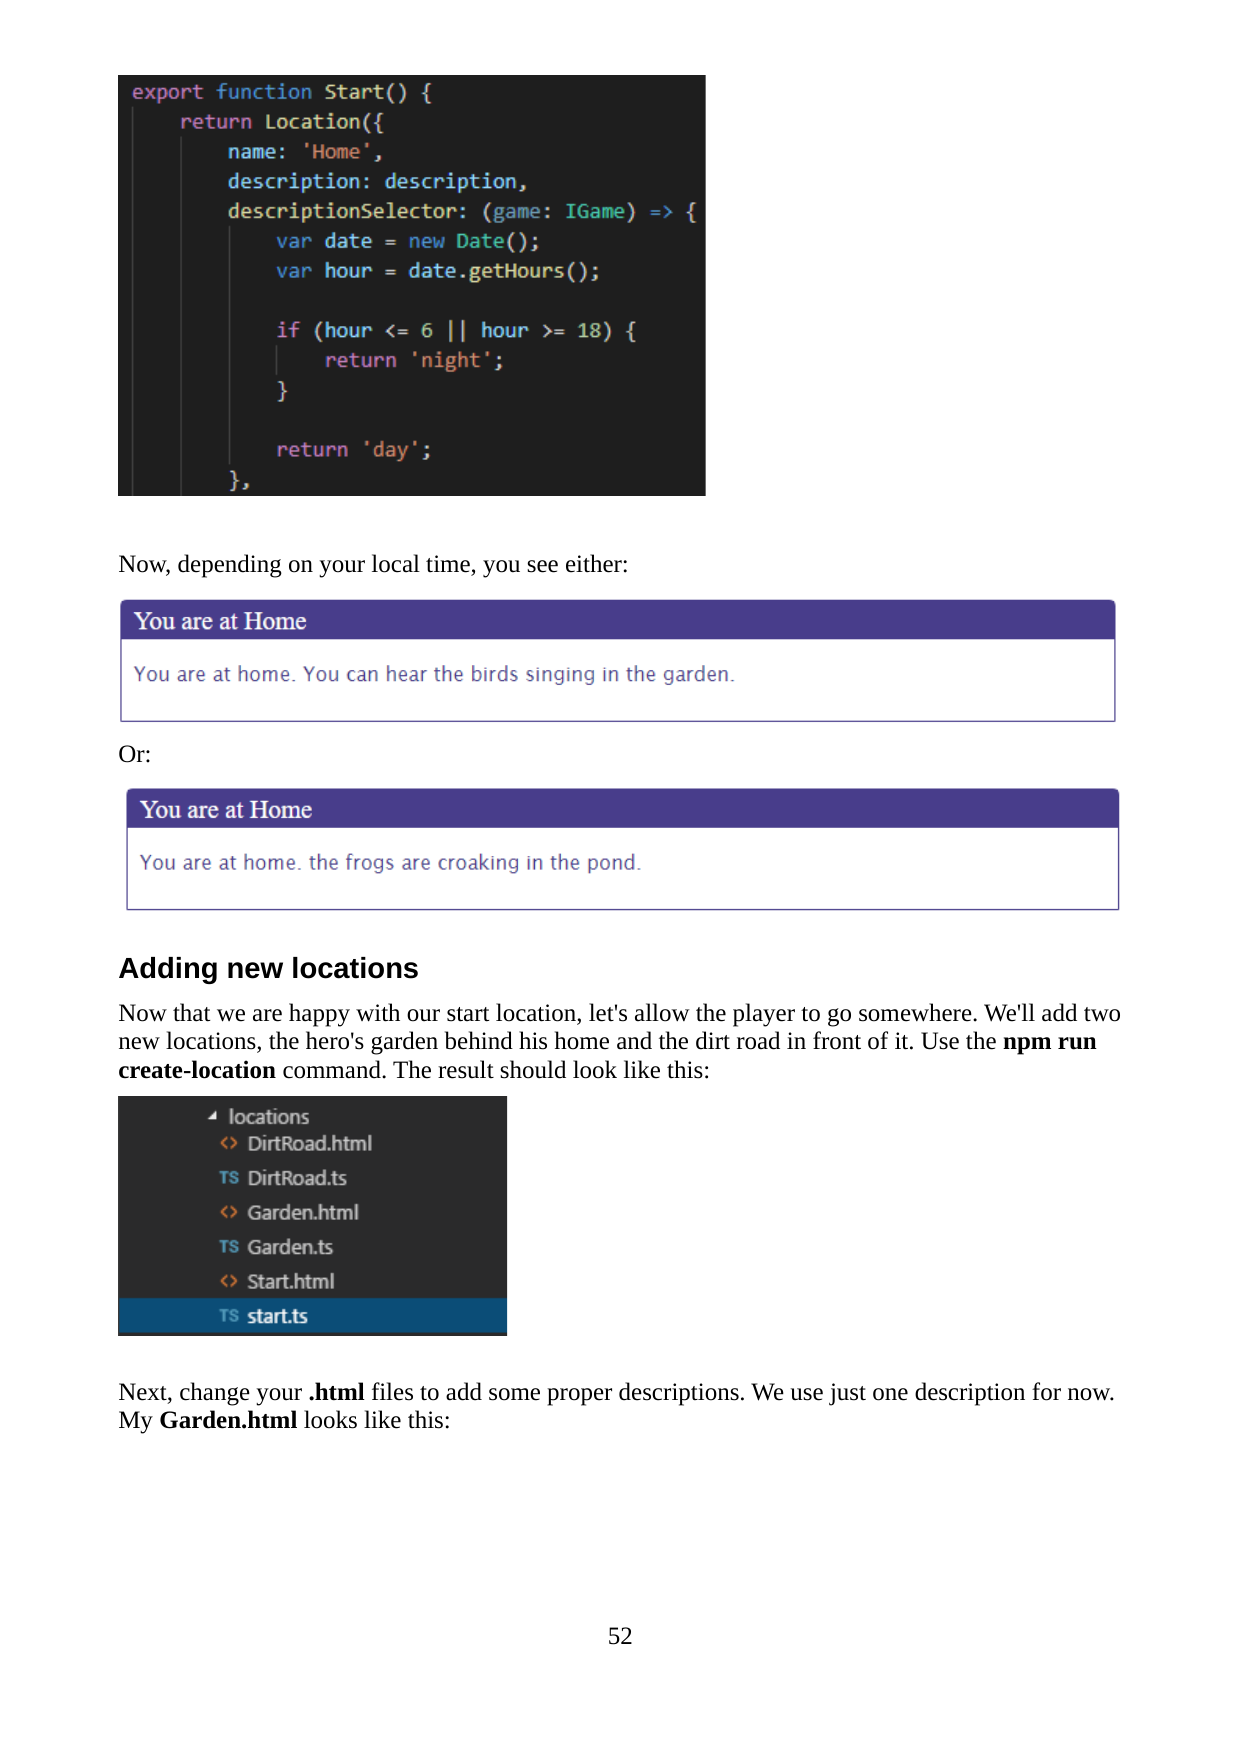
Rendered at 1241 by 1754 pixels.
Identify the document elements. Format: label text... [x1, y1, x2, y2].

text Or: [118, 739, 1122, 768]
text Now that we are happy with our start location, let's allow the player to go somewhere. We'll add two new locations, the hero's garden behind his home and the dirt road in front of it. Use the npm run create-location command. The result should look like this: [118, 998, 1122, 1084]
text Next, change your .html files to add some proper descriptions. We use just one description for now. My Garden.html looks like this: [118, 1377, 1122, 1434]
text Now, depending on your local time, you see either: [118, 549, 1122, 578]
subtitle Adding new locations [118, 952, 1122, 985]
